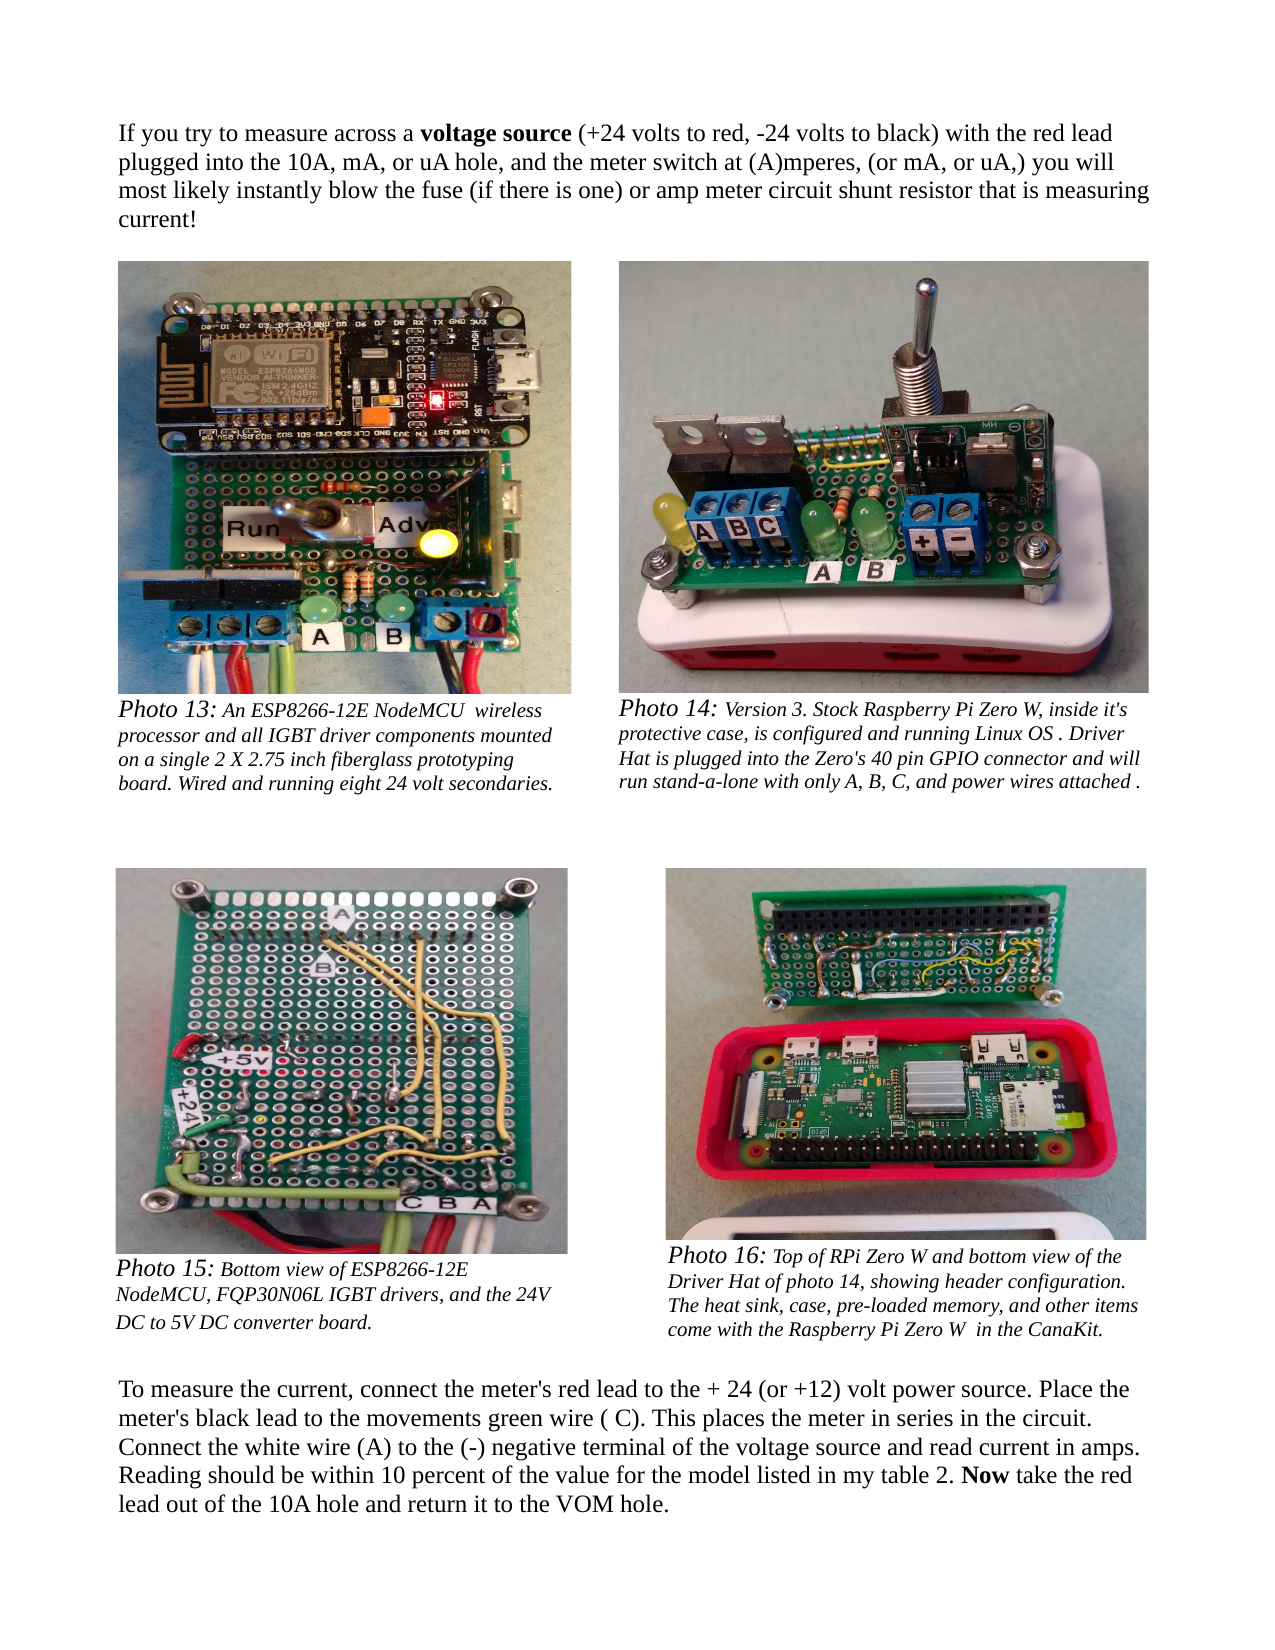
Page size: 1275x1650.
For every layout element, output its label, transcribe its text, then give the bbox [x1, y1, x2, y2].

text To measure the current, connect the meter's red lead to the + 24 (or +12) volt power source. Place the meter's black lead to the movements green wire ( C). This places the meter in series in the circuit. Connect the white wire (A) to the (-) negative terminal of the voltage source and read current in amps. Reading should be within 10 percent of the value for the model listed in my table 2. Now take the red lead out of the 10A hole and return it to the VOM hole. [118, 1374, 1157, 1518]
text Photo 14: Version 3. Stock Raspberry Pi Zero W, inside it's protective case, is configured and running Linux OS . Driver Hat is plugged into the Zero's 40 pin GPIO connector and will run stand-a-lone with only A, B, C, and power wires attached . [619, 693, 1148, 793]
text Photo 15: Bottom view of ESP8266-12E NodeMCU, FQP30N06L IGBT drivers, and the 24V DC to 5V DC converter board. [116, 1254, 568, 1335]
text If you try to measure across a voltage source (+24 volts to red, -24 volts to black) with the red lead plugged into the 10A, mA, or uA hole, and the meter switch at (A)mperes, (or mA, or uA,) you will most likely instantly blow the fuse (if there is one) or amp meter circuit shunt resistor that is measuring current! [118, 118, 1157, 233]
text Photo 16: Top of RPi Zero W and bottom view of the Driver Hat of photo 14, showing header configuration. The heat sink, case, pre-loaded memory, and other items come with the Raspberry Pi Zero W in the CanaKit. [668, 1240, 1146, 1341]
picture [115, 868, 568, 1254]
picture [118, 261, 572, 694]
picture [665, 868, 1147, 1240]
text Photo 13: An ESP8266-12E NodeMCU wireless processor and all IGBT driver components mounted on a single 2 X 2.75 inch fiberglass prototyping board. Wired and running eight 24 volt secondaries. [118, 694, 571, 795]
picture [618, 261, 1149, 693]
